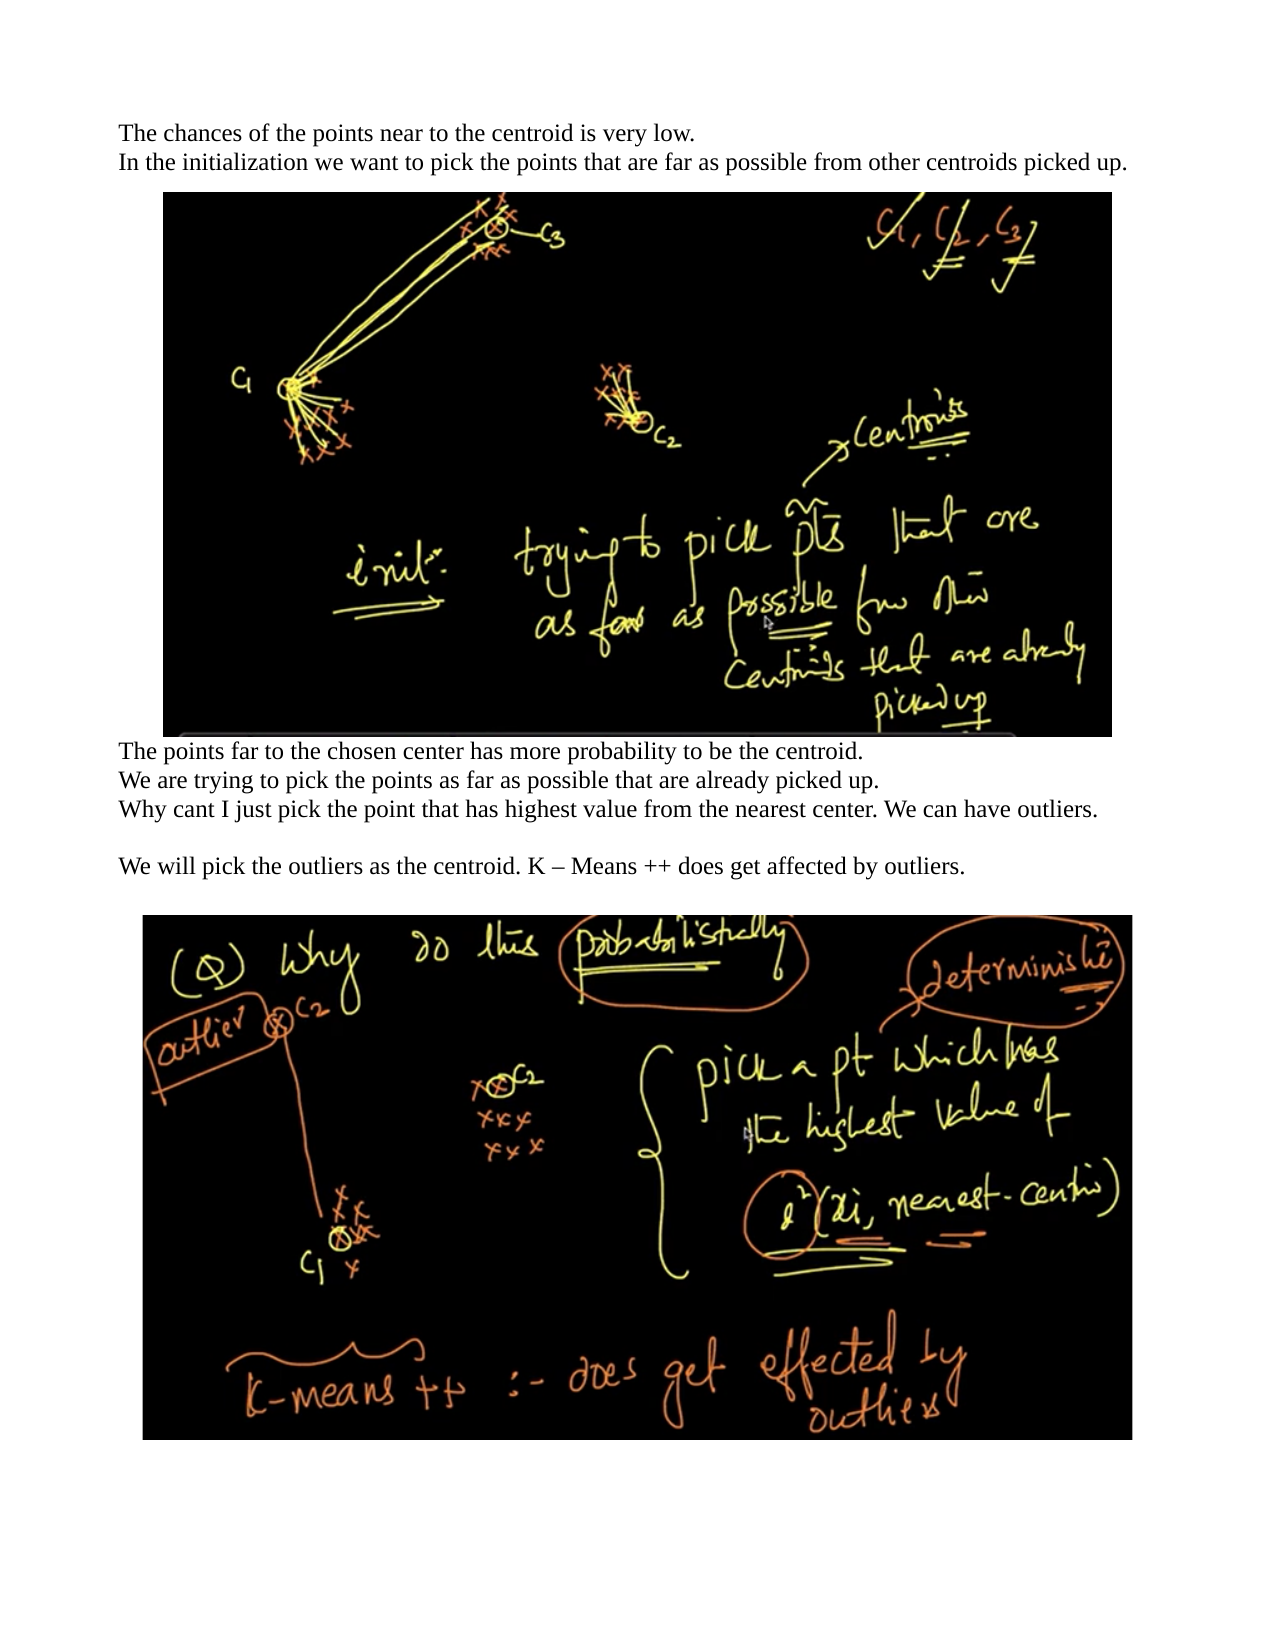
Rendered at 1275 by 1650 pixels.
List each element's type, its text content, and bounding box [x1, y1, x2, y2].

text In the initialization we want to pick the points that are far as possible from other centroids picked up. [118, 147, 1157, 176]
text Why cant I just pick the point that has highest value from the nearest center. We can have outliers. [118, 794, 1157, 823]
text The points far to the chosen center has more probability to be the centroid. [118, 176, 1157, 765]
picture [163, 192, 1112, 737]
text We will pick the outliers as the centroid. K – Means ++ does get affected by outliers. [118, 851, 1157, 880]
text The chances of the points near to the centroid is very low. [118, 118, 1157, 147]
picture [142, 915, 1133, 1440]
text We are trying to pick the points as far as possible that are already picked up. [118, 765, 1157, 794]
